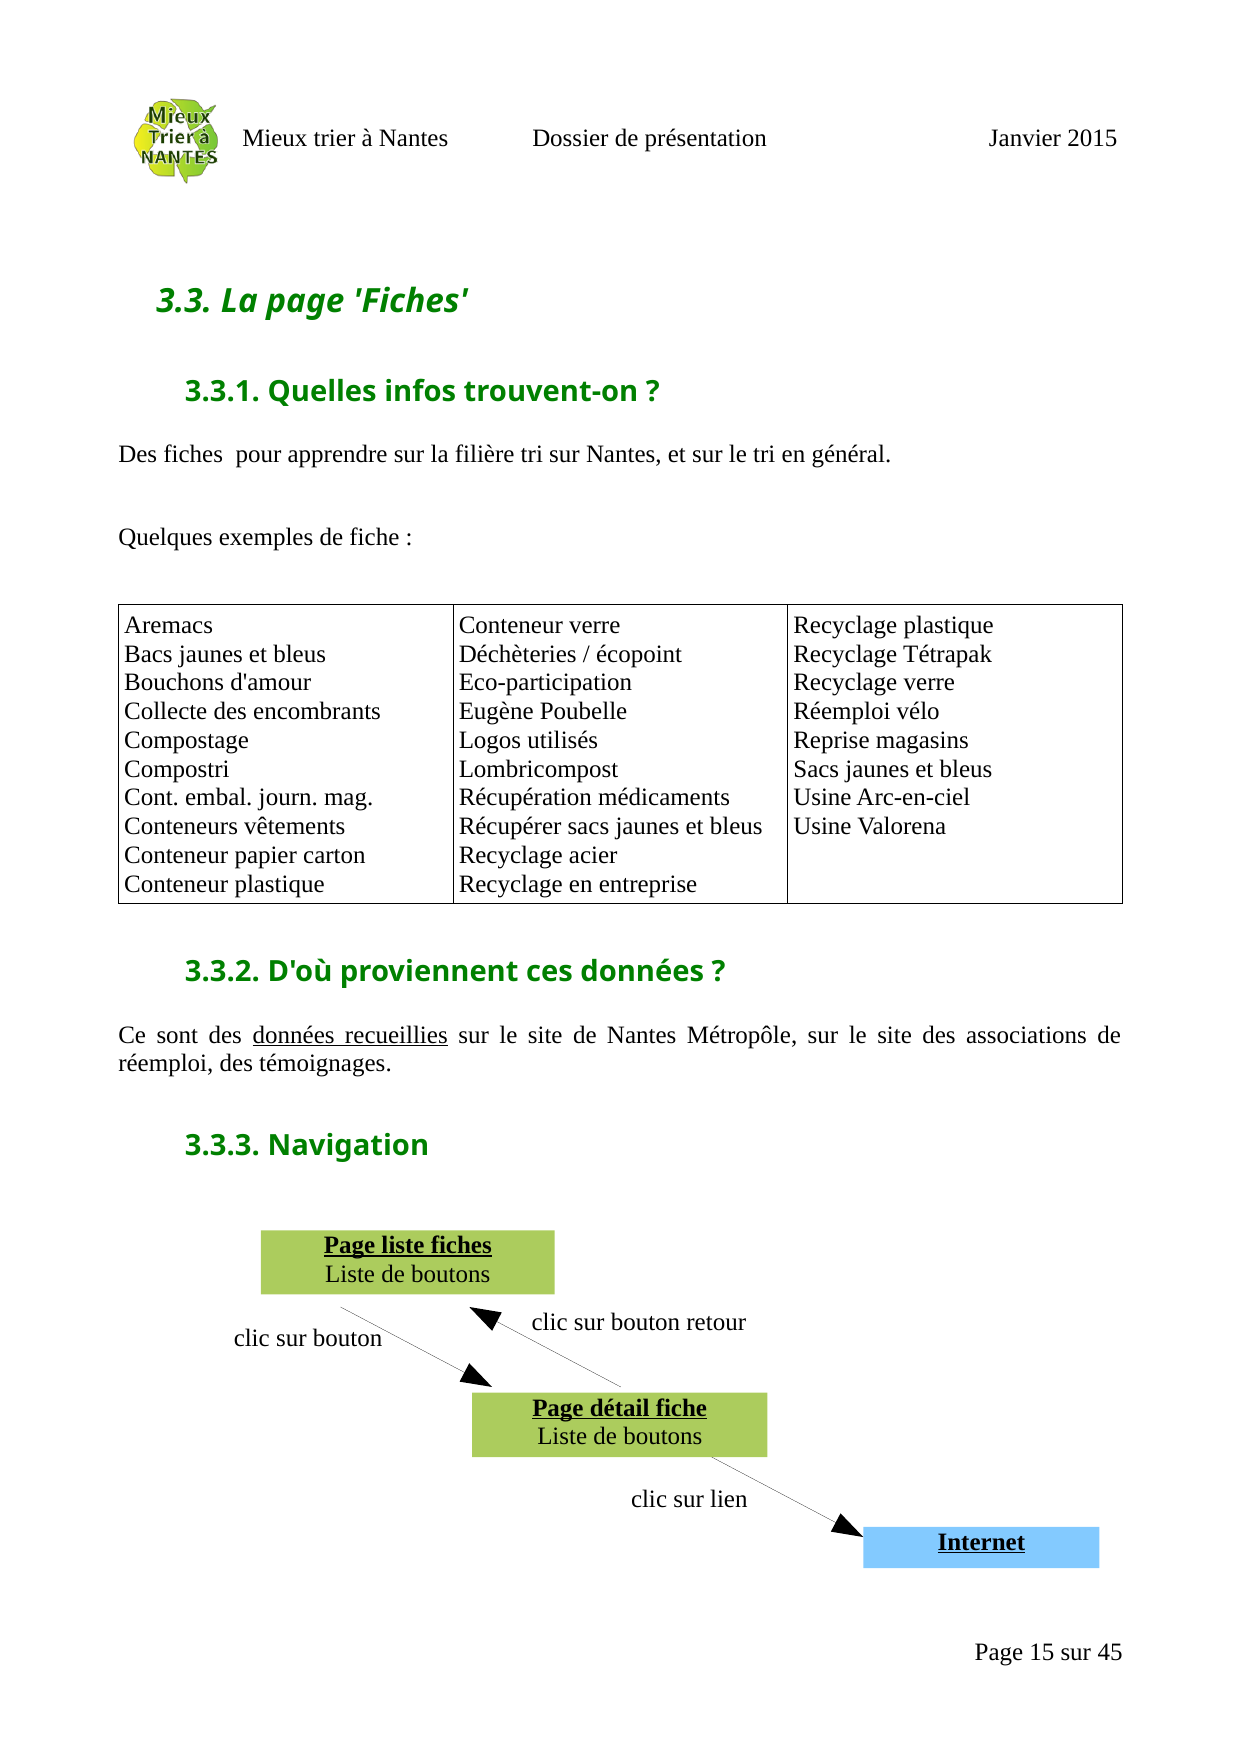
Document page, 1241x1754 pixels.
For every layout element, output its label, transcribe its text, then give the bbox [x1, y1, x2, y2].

table_header Recyclage plastique Recyclage Tétrapak Recyclage verre Réemploi vélo Reprise magasins Sacs jaunes et bleus Usine Arc-en-ciel Usine Valorena [788, 605, 1122, 903]
picture [131, 95, 221, 185]
subtitle La page 'Fiches' [148, 277, 1122, 323]
subtitle D'où proviennent ces données ? [148, 951, 1122, 990]
table_header Conteneur verre Déchèteries / écopoint Eco-participation Eugène Poubelle Logos utilisés Lombricompost Récupération médicaments Récupérer sacs jaunes et bleus Recyclage acier Recyclage en entreprise [454, 605, 787, 903]
subtitle Navigation [148, 1124, 1122, 1164]
text Des fiches pour apprendre sur la filière tri sur Nantes, et sur le tri en général. [118, 439, 1122, 468]
subtitle Quelles infos trouvent-on ? [148, 370, 1122, 410]
text Quelques exemples de fiche : [118, 522, 1122, 550]
text Ce sont des données recueillies sur le site de Nantes Métropôle, sur le site des associations de réemploi, des témoignages. [118, 1020, 1122, 1077]
table_header Aremacs Bacs jaunes et bleus Bouchons d'amour Collecte des encombrants Compostage Compostri Cont. embal. journ. mag. Conteneurs vêtements Conteneur papier carton Conteneur plastique [119, 605, 453, 903]
